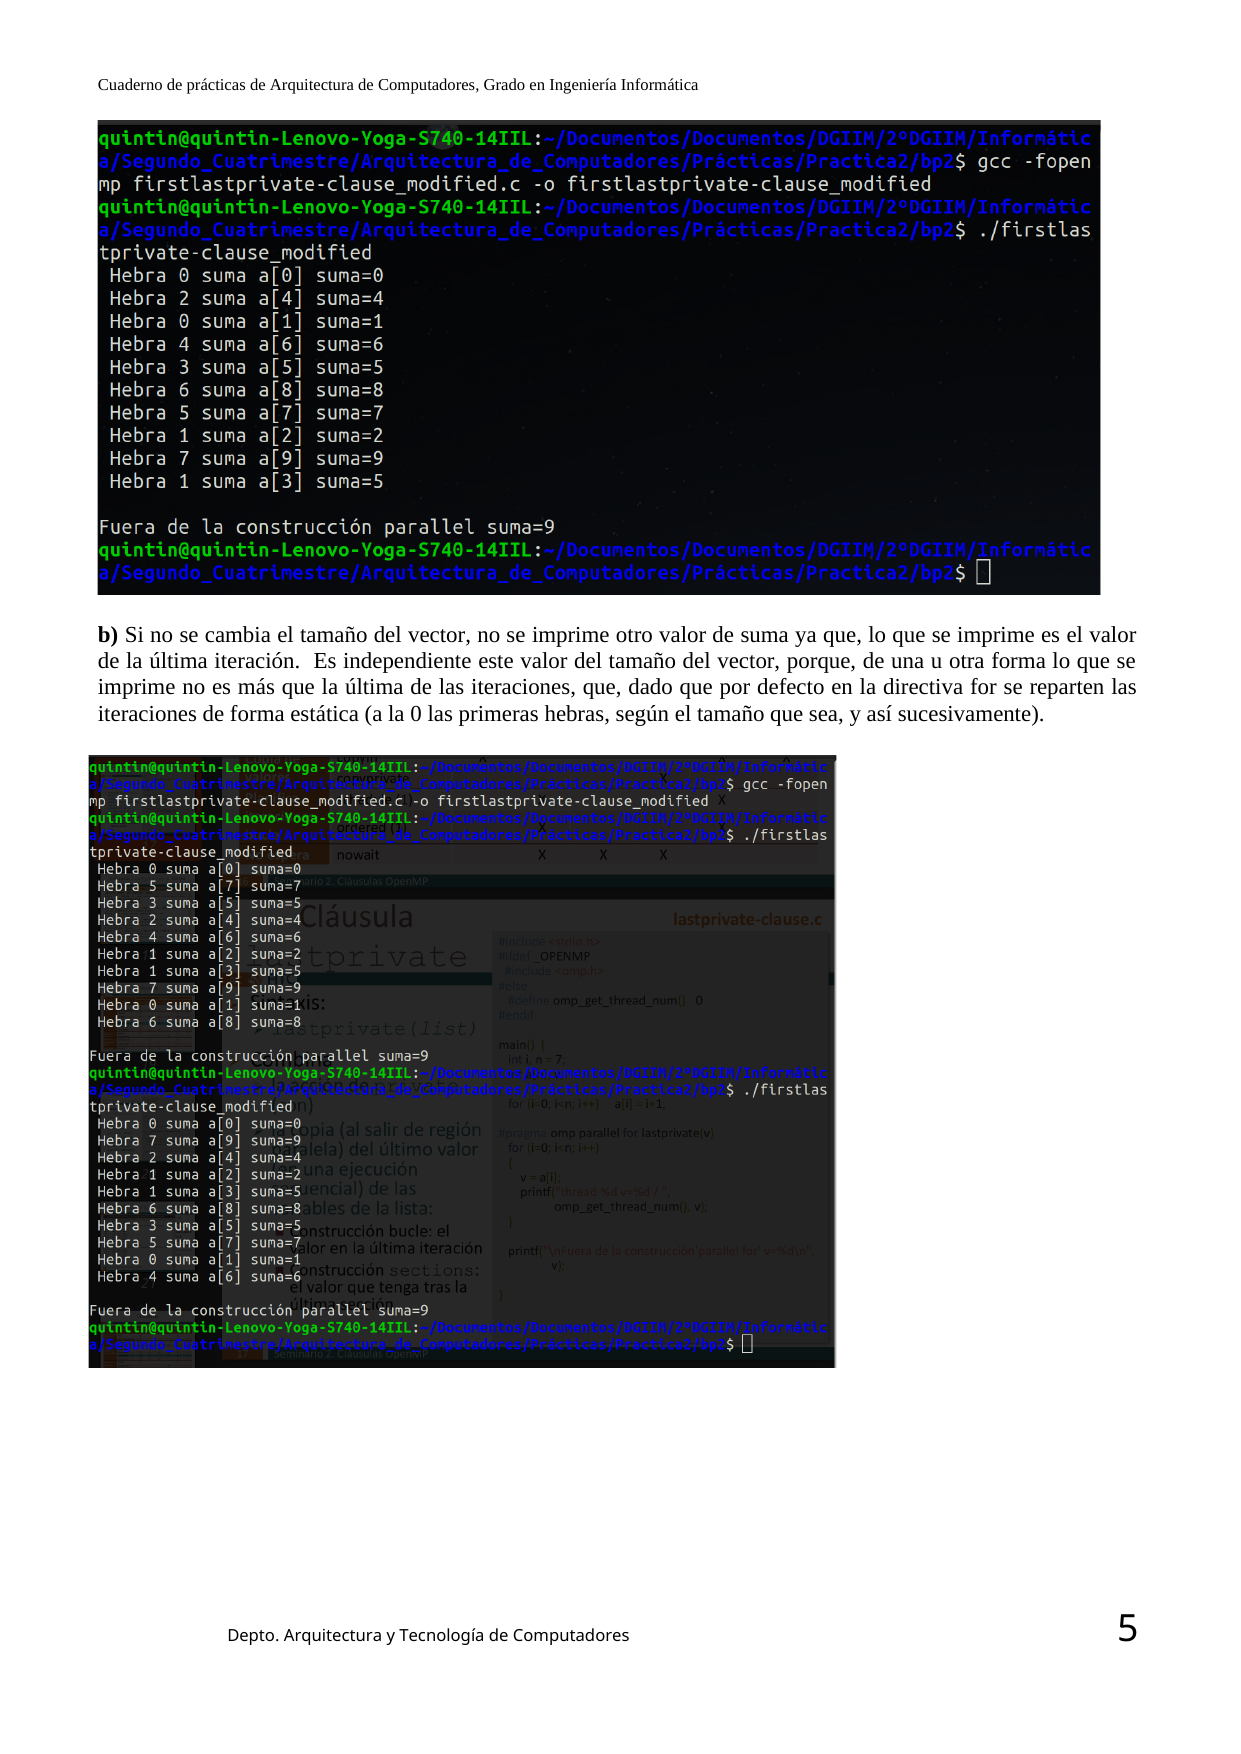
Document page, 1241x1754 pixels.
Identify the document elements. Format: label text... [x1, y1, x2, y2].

picture [88, 755, 837, 1368]
picture [97, 120, 1101, 595]
text b) Si no se cambia el tamaño del vector, no se imprime otro valor de suma ya que, lo que se imprime es el valor de la última iteración. Es independiente este valor del tamaño del vector, porque, de una u otra forma lo que se imprime no es más que la última de las iteraciones, que, dado que por defecto en la directiva for se reparten las iteraciones de forma estática (a la 0 las primeras hebras, según el tamaño que sea, y así sucesivamente). [98, 621, 1138, 726]
